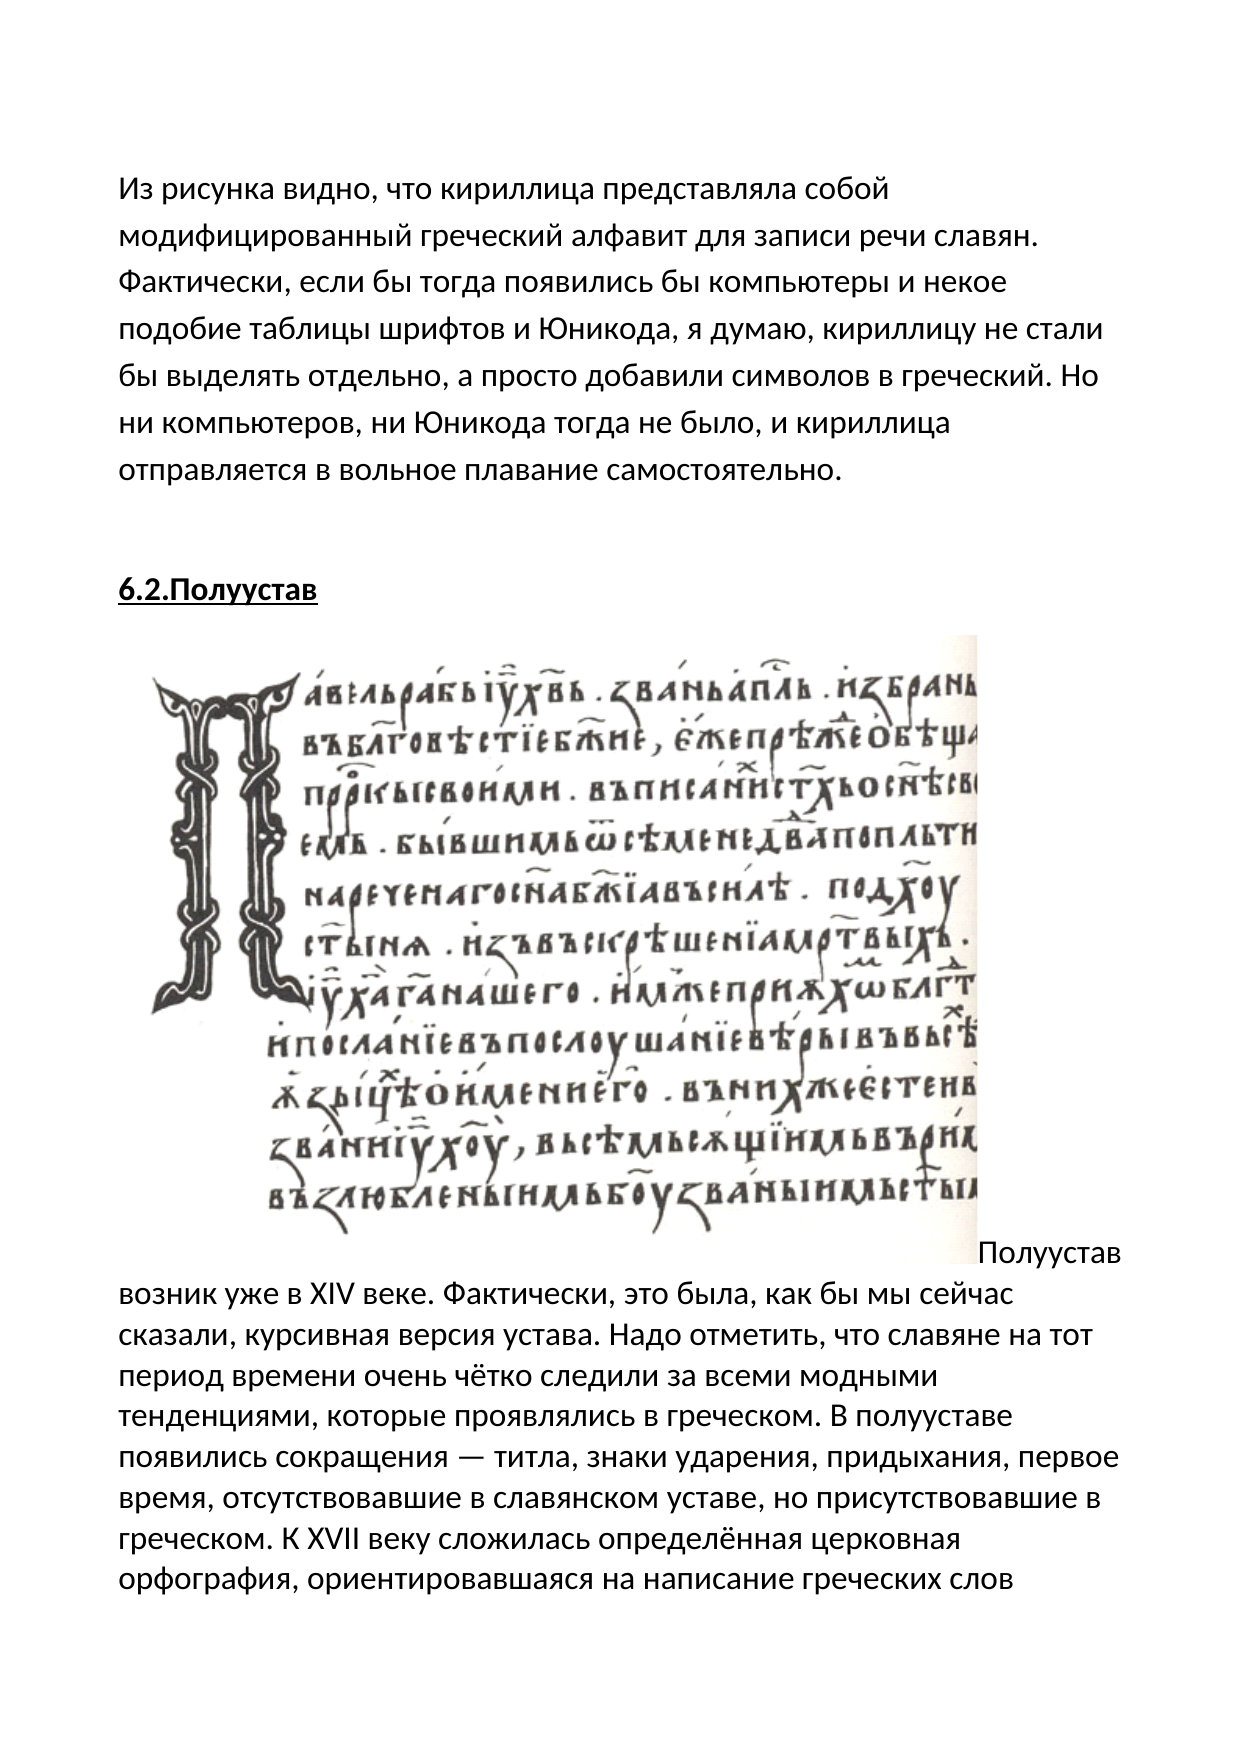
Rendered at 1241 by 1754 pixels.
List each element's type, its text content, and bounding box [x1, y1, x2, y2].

text 6.2.Полуустав [118, 568, 1122, 609]
text Из рисунка видно, что кириллица представляла собой модифицированный греческий алфавит для записи речи славян. Фактически, если бы тогда появились бы компьютеры и некое подобие таблицы шрифтов и Юникода, я думаю, кириллицу не стали бы выделять отдельно, а просто добавили символов в греческий. Но ни компьютеров, ни Юникода тогда не было, и кириллица отправляется в вольное плавание самостоятельно. [118, 167, 1122, 488]
text Полуустав возник уже в ХIV веке. Фактически, это была, как бы мы сейчас сказали, курсивная версия устава. Надо отметить, что славяне на тот период времени очень чётко следили за всеми модными тенденциями, которые проявлялись в греческом. В полууставе появились сокращения — титла, знаки ударения, придыхания, первое время, отсутствовавшие в славянском уставе, но присутствовавшие в греческом. К ХVІІ веку сложилась определённая церковная орфография, ориентировавшаяся на написание греческих слов [118, 636, 1122, 1598]
